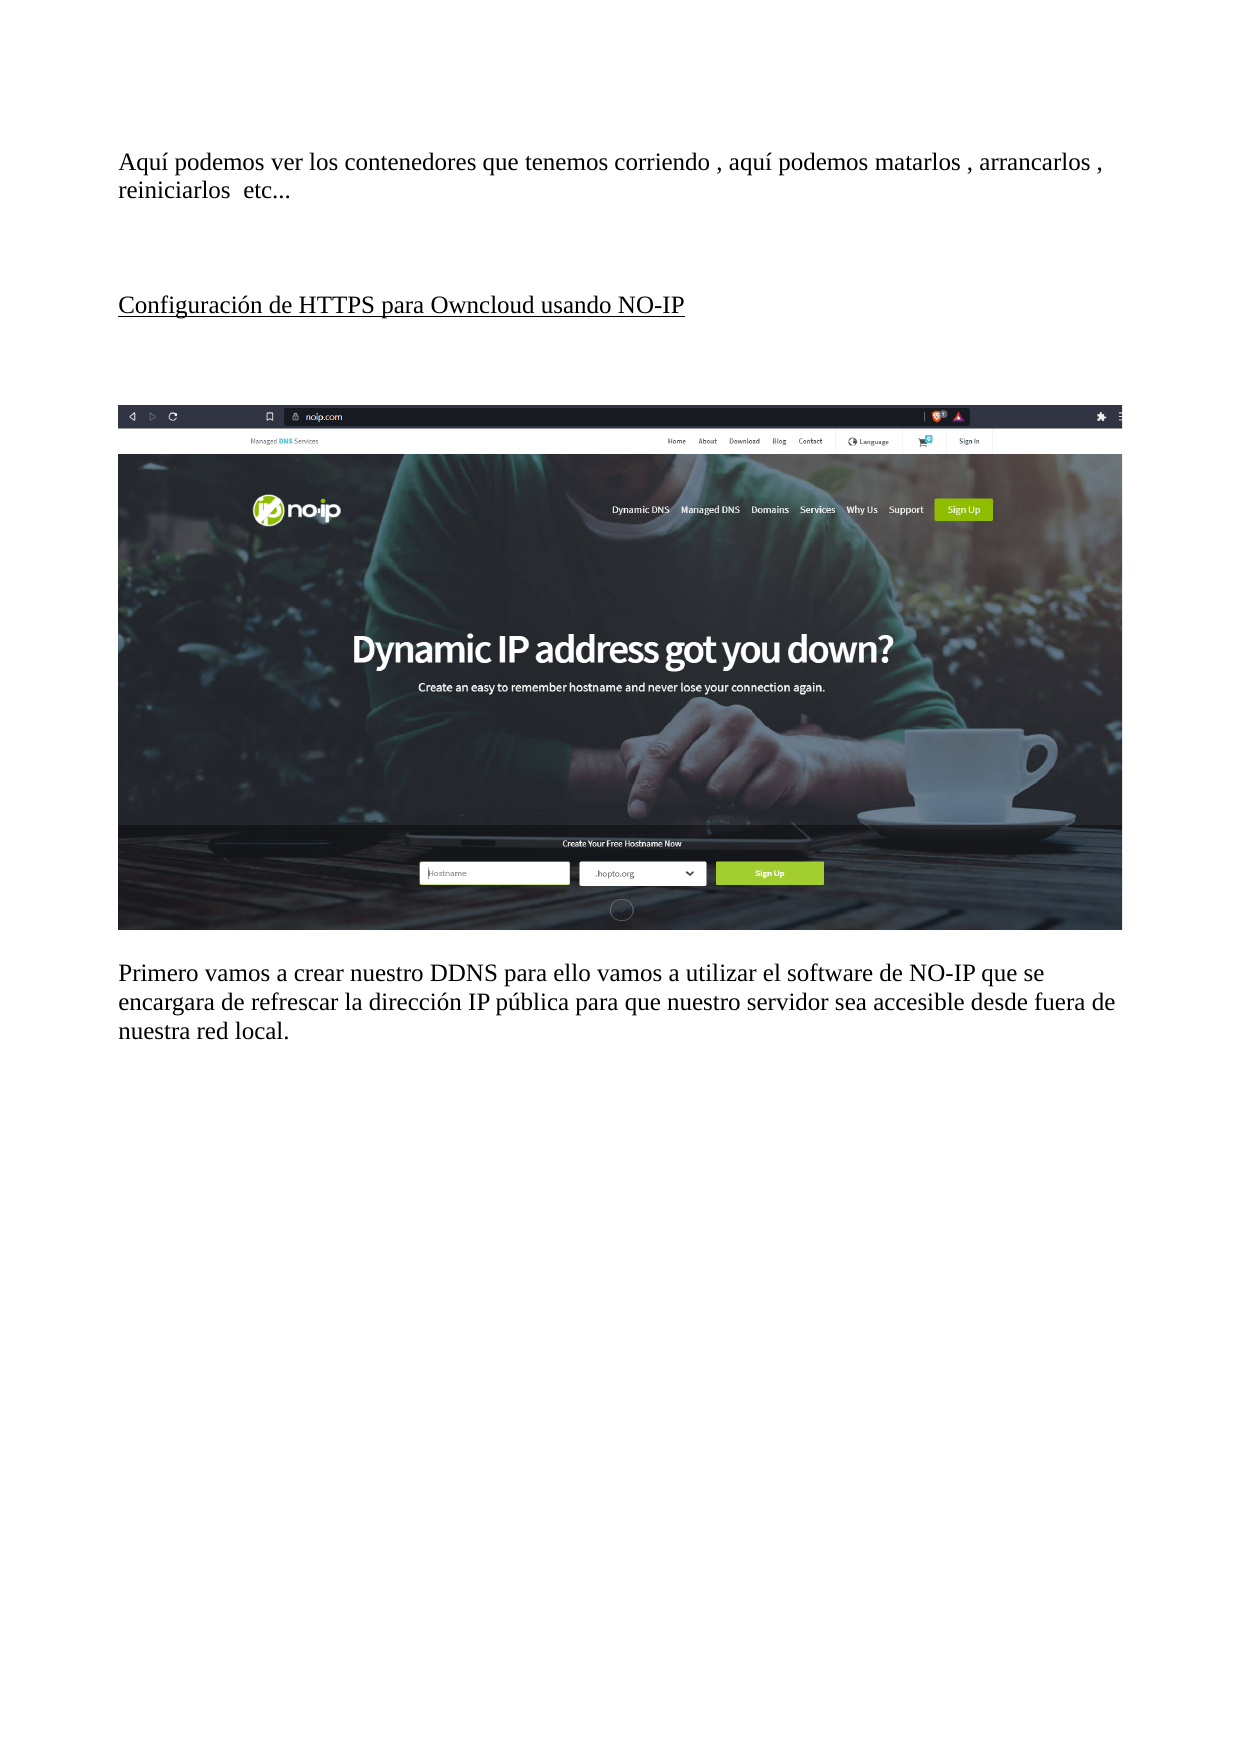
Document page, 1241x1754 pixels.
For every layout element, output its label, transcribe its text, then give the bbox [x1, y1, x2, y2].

text Aquí podemos ver los contenedores que tenemos corriendo , aquí podemos matarlos , arrancarlos , reiniciarlos etc... [118, 147, 1122, 204]
picture [118, 405, 1123, 930]
text Primero vamos a crear nuestro DDNS para ello vamos a utilizar el software de NO-IP que se encargara de refrescar la dirección IP pública para que nuestro servidor sea accesible desde fuera de nuestra red local. [118, 958, 1122, 1044]
text Configuración de HTTPS para Owncloud usando NO-IP [118, 291, 1122, 319]
